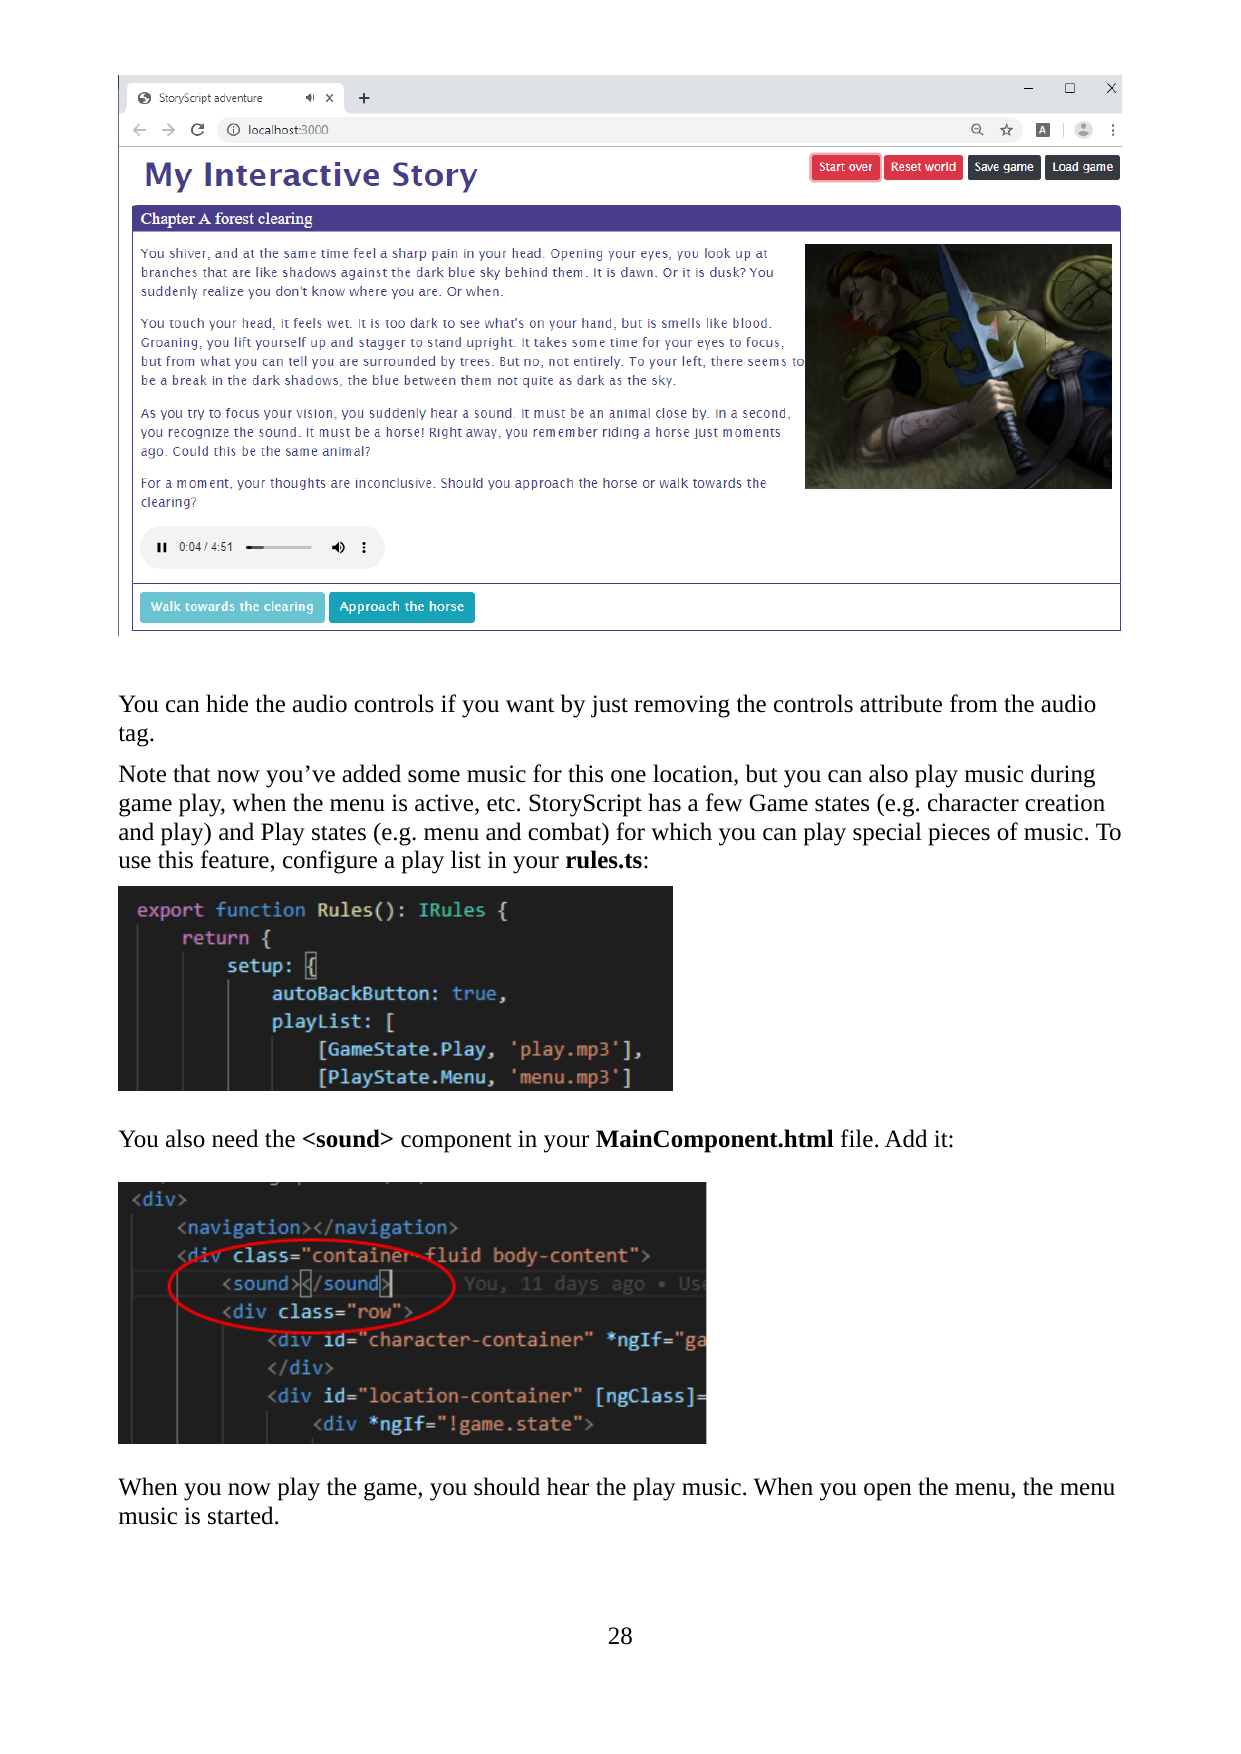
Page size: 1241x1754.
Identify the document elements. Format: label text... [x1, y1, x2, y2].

text Note that now you’ve added some music for this one location, but you can also play music during game play, when the menu is active, etc. StoryScript has a few Game states (e.g. character creation and play) and Play states (e.g. menu and combat) for which you can play special pieces of music. To use this feature, configure a play list in your rules.ts: [118, 759, 1122, 874]
text You can hide the audio controls if you want by just removing the controls attribute from the audio tag. [118, 689, 1122, 747]
text When you now play the game, you should hear the play music. When you open the menu, the menu music is started. [118, 1472, 1122, 1529]
text You also need the <sound> component in your MainComponent.html file. Add it: [118, 1124, 1122, 1153]
